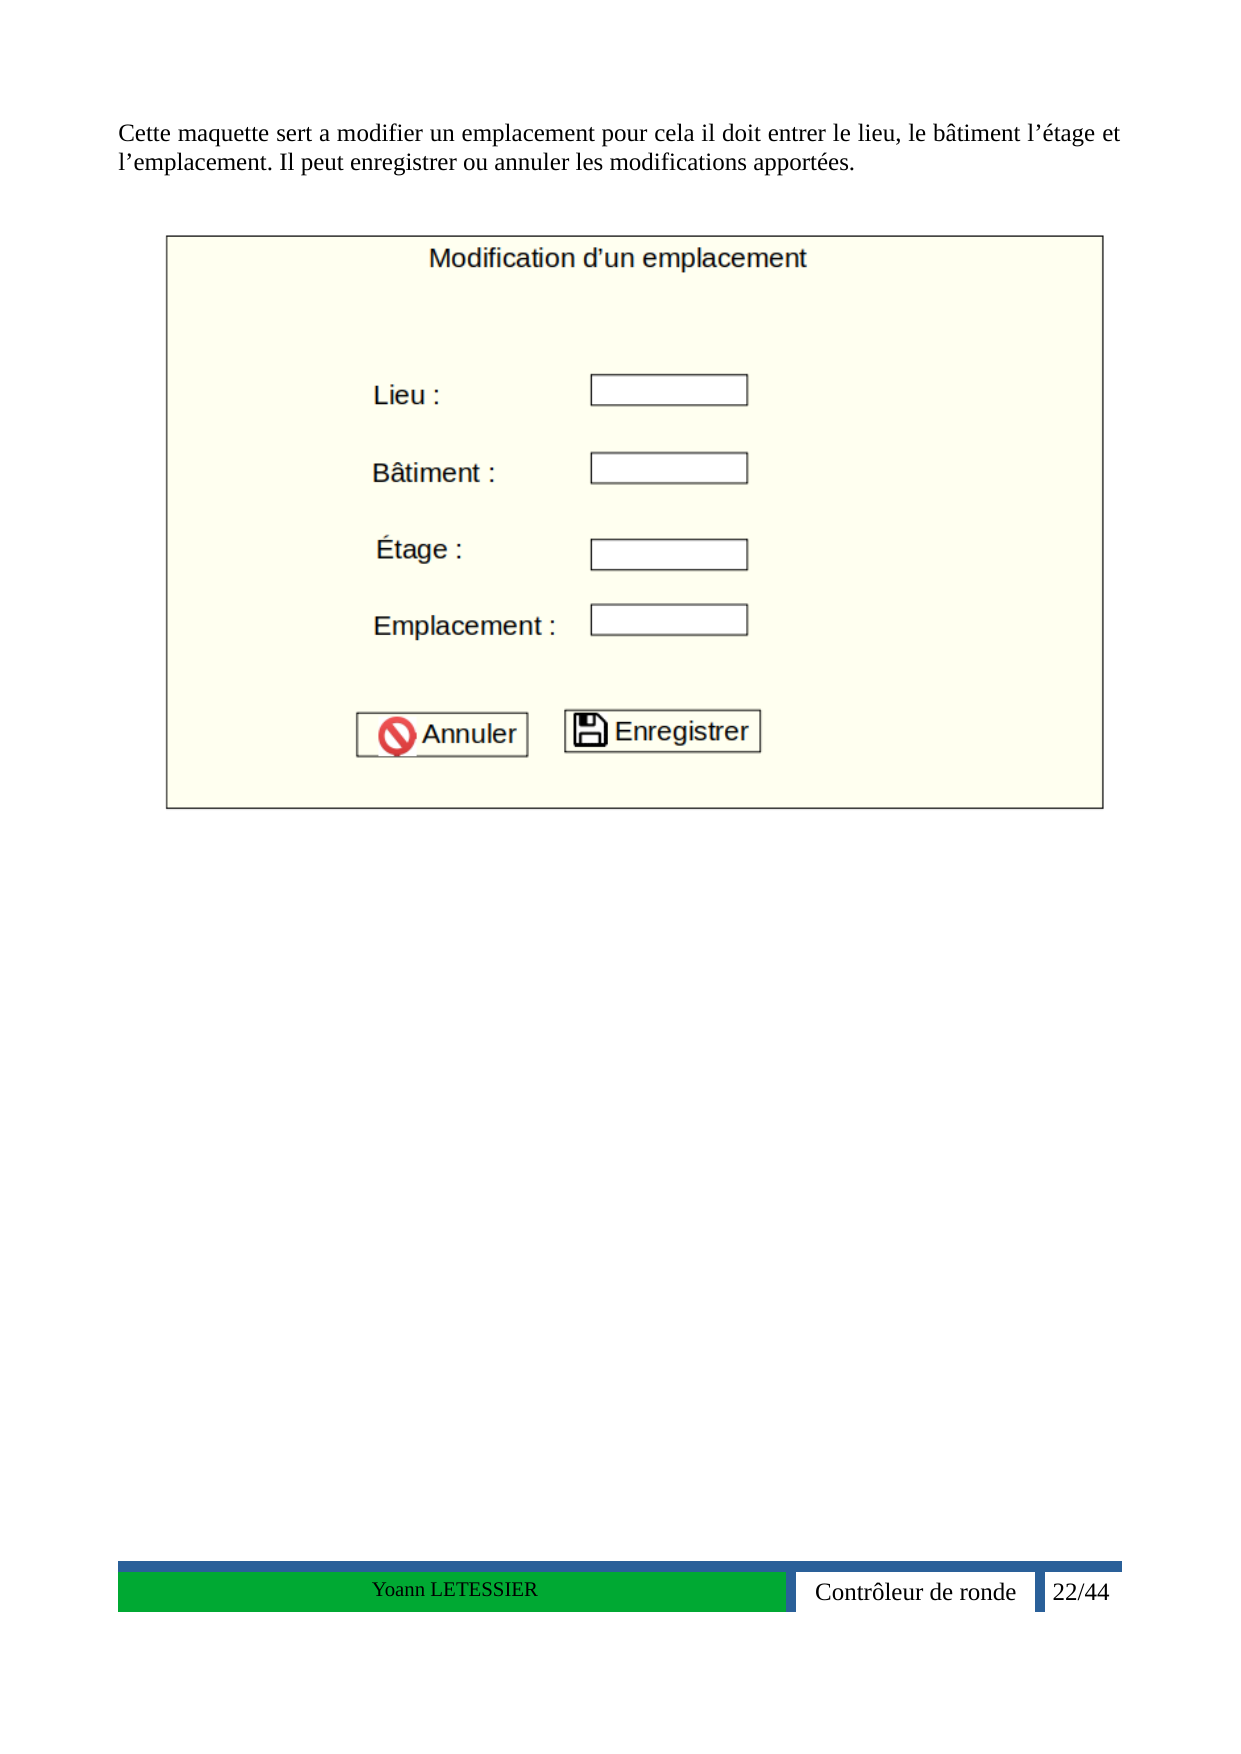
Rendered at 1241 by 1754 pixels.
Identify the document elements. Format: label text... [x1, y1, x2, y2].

text Cette maquette sert a modifier un emplacement pour cela il doit entrer le lieu, le bâtiment l’étage et l’emplacement. Il peut enregistrer ou annuler les modifications apportées. [118, 118, 1122, 176]
picture [165, 233, 1109, 813]
